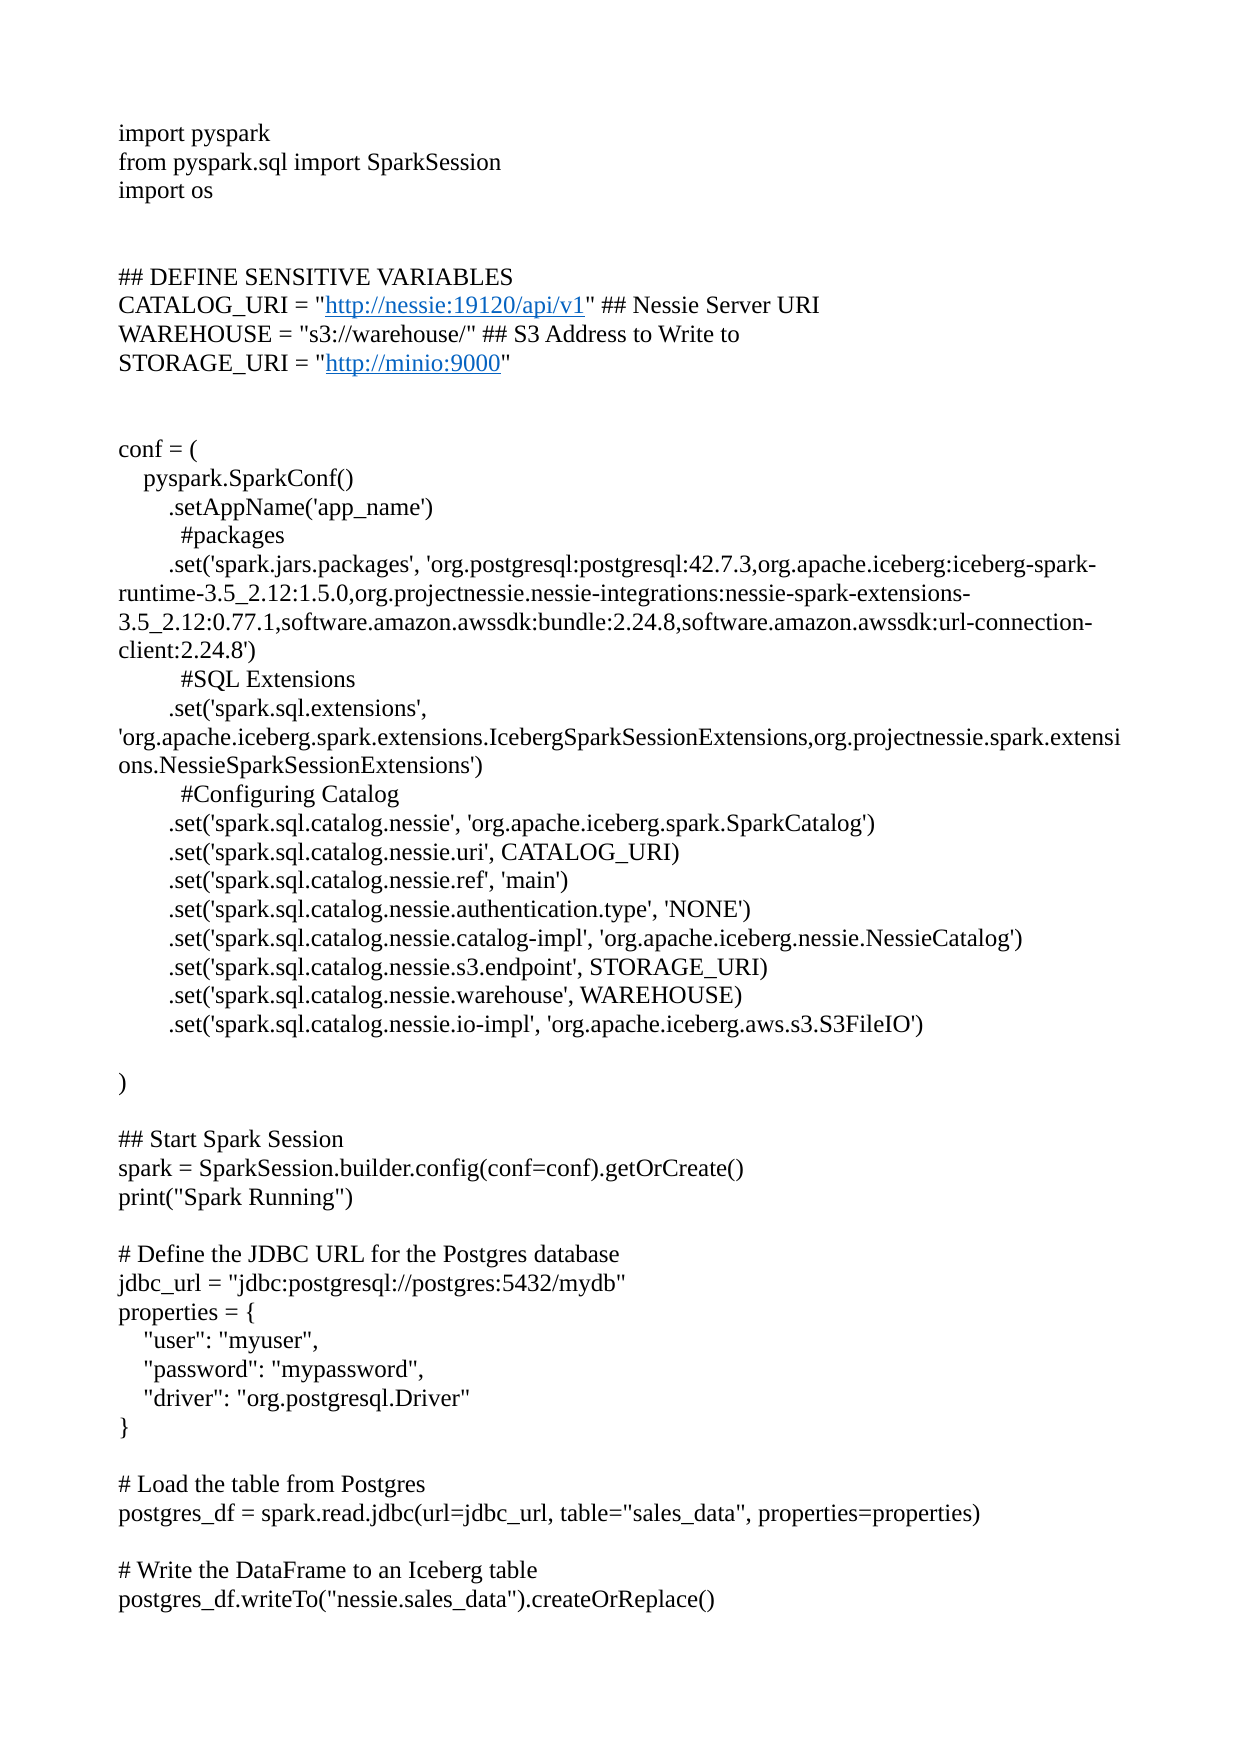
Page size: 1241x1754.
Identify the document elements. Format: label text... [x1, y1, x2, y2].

text import pyspark from pyspark.sql import SparkSession import os ## DEFINE SENSITIVE VARIABLES CATALOG_URI = "http://nessie:19120/api/v1" ## Nessie Server URI WAREHOUSE = "s3://warehouse/" ## S3 Address to Write to STORAGE_URI = "http://minio:9000" conf = ( pyspark.SparkConf() .setAppName('app_name') #packages .set('spark.jars.packages', 'org.postgresql:postgresql:42.7.3,org.apache.iceberg:iceberg-spark-runtime-3.5_2.12:1.5.0,org.projectnessie.nessie-integrations:nessie-spark-extensions-3.5_2.12:0.77.1,software.amazon.awssdk:bundle:2.24.8,software.amazon.awssdk:url-connection-client:2.24.8') #SQL Extensions .set('spark.sql.extensions', 'org.apache.iceberg.spark.extensions.IcebergSparkSessionExtensions,org.projectnessie.spark.extensions.NessieSparkSessionExtensions') #Configuring Catalog .set('spark.sql.catalog.nessie', 'org.apache.iceberg.spark.SparkCatalog') .set('spark.sql.catalog.nessie.uri', CATALOG_URI) .set('spark.sql.catalog.nessie.ref', 'main') .set('spark.sql.catalog.nessie.authentication.type', 'NONE') .set('spark.sql.catalog.nessie.catalog-impl', 'org.apache.iceberg.nessie.NessieCatalog') .set('spark.sql.catalog.nessie.s3.endpoint', STORAGE_URI) .set('spark.sql.catalog.nessie.warehouse', WAREHOUSE) .set('spark.sql.catalog.nessie.io-impl', 'org.apache.iceberg.aws.s3.S3FileIO') ) ## Start Spark Session spark = SparkSession.builder.config(conf=conf).getOrCreate() print("Spark Running") # Define the JDBC URL for the Postgres database jdbc_url = "jdbc:postgresql://postgres:5432/mydb" properties = { "user": "myuser", "password": "mypassword", "driver": "org.postgresql.Driver" } # Load the table from Postgres postgres_df = spark.read.jdbc(url=jdbc_url, table="sales_data", properties=properties) # Write the DataFrame to an Iceberg table postgres_df.writeTo("nessie.sales_data").createOrReplace() [118, 118, 1122, 1613]
